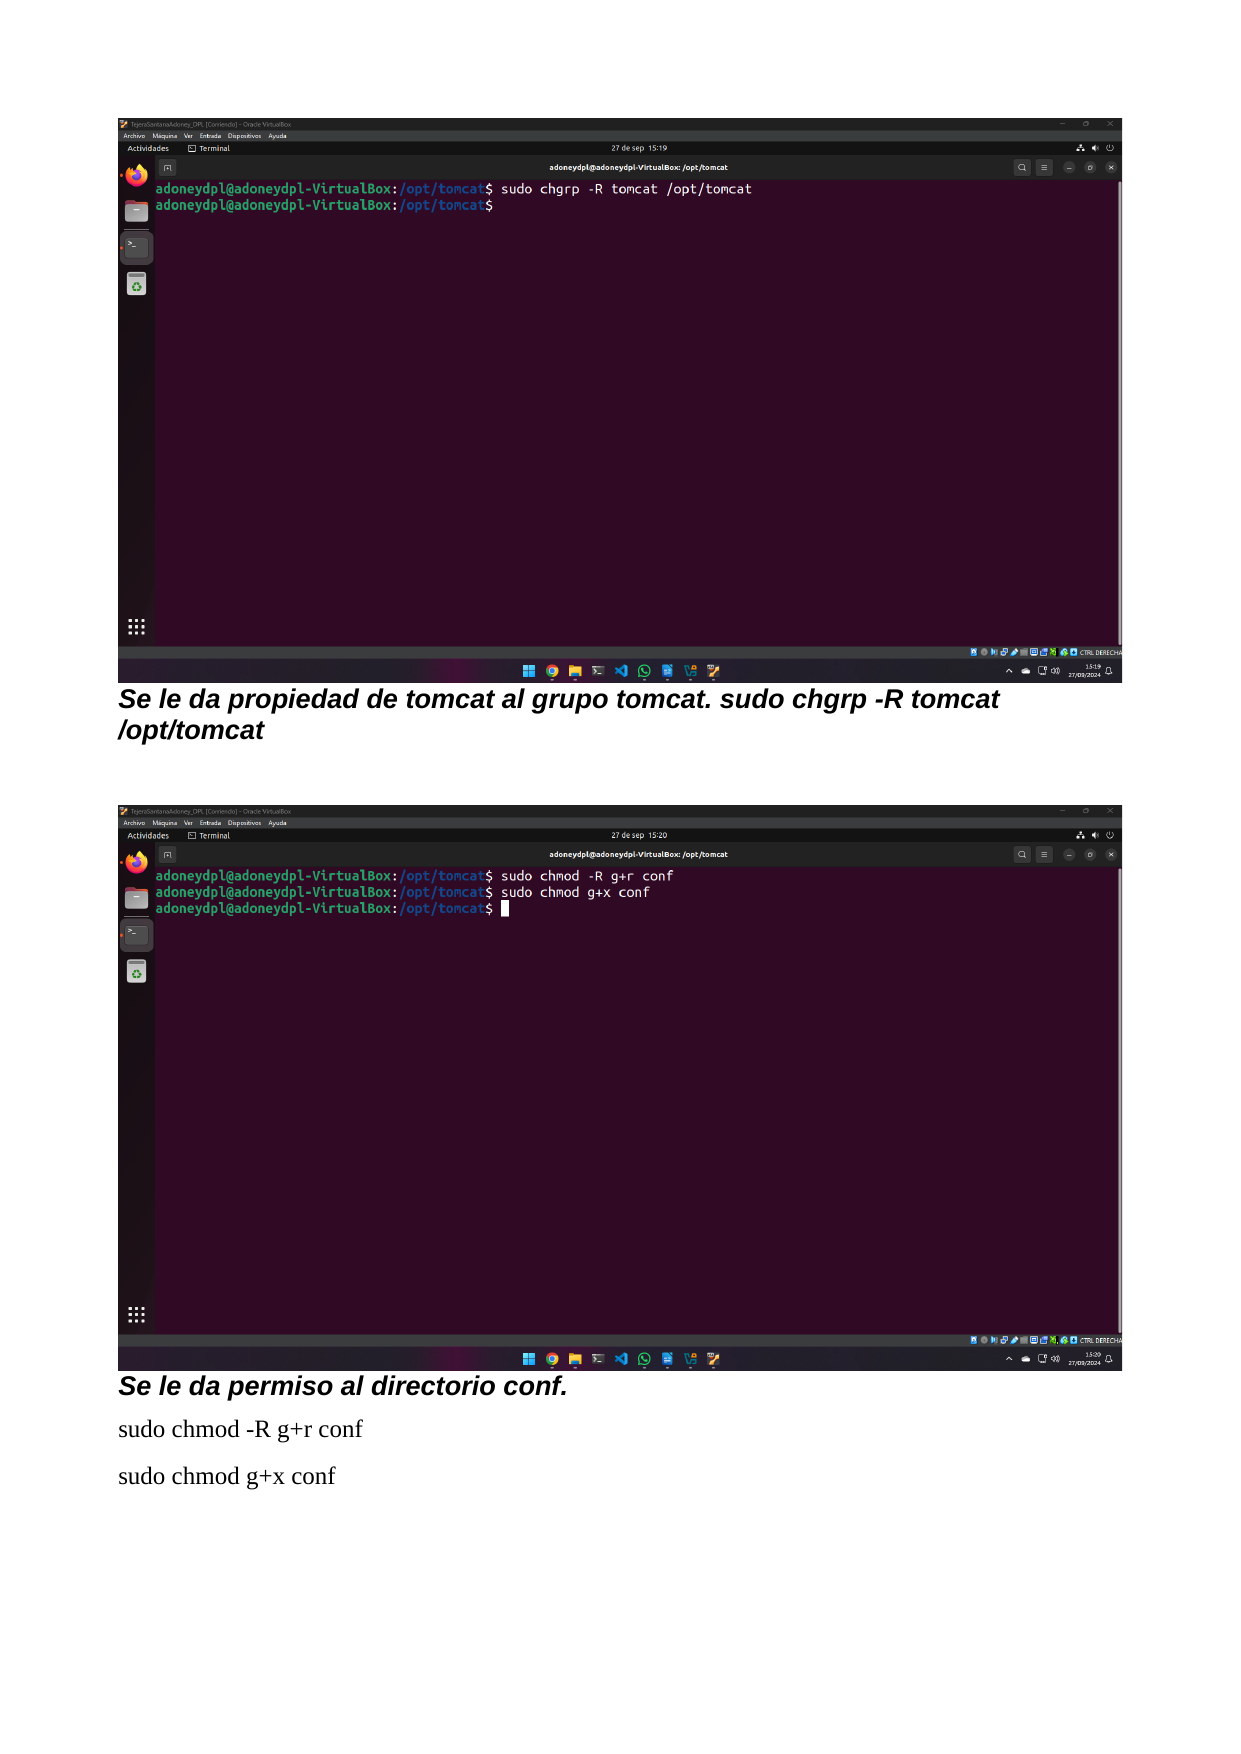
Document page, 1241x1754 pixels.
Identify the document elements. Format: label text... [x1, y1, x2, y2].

picture [118, 805, 1123, 1371]
picture [118, 118, 1123, 683]
text sudo chmod -R g+r conf [118, 1414, 1122, 1443]
subtitle Se le da permiso al directorio conf. [118, 1371, 1122, 1401]
text sudo chmod g+x conf [118, 1461, 1122, 1490]
subtitle Se le da propiedad de tomcat al grupo tomcat. sudo chgrp -R tomcat /opt/tomcat [118, 683, 1122, 745]
